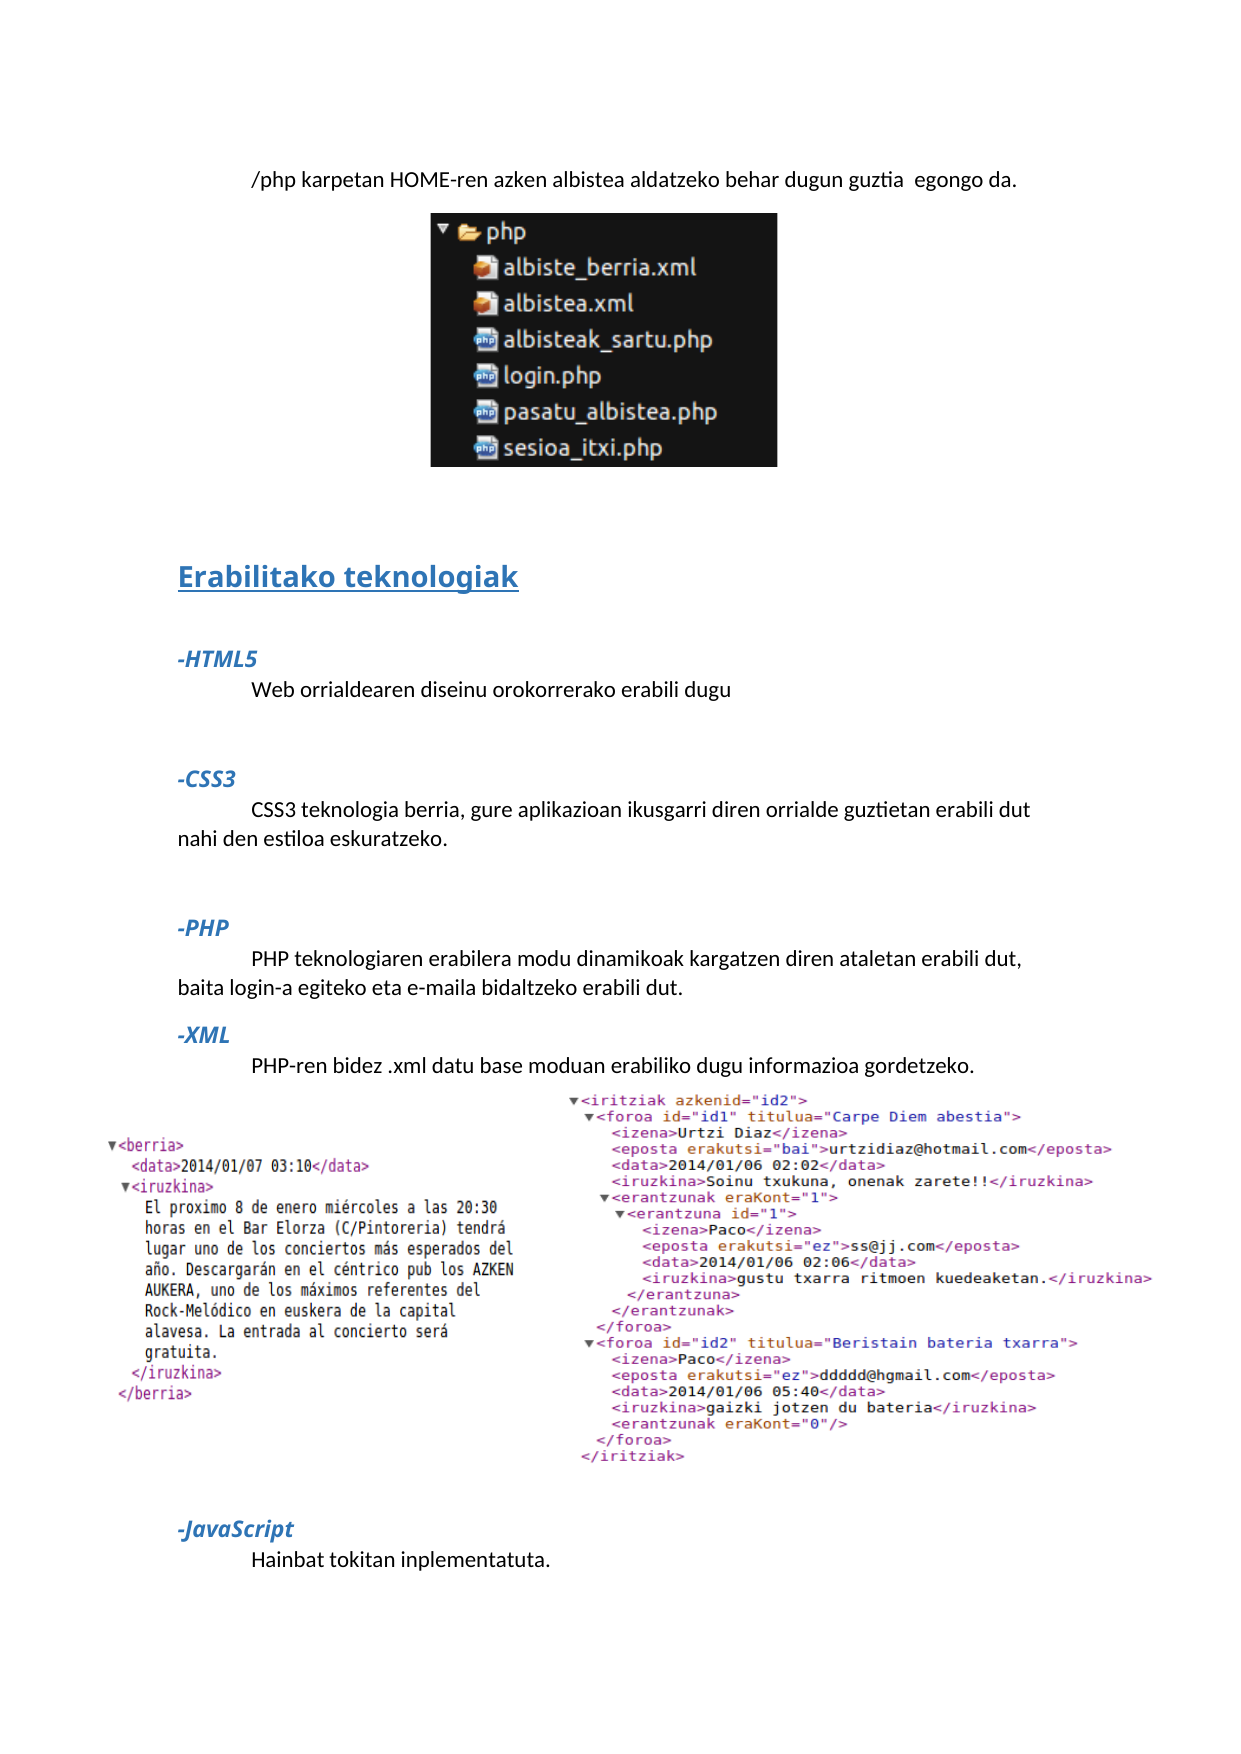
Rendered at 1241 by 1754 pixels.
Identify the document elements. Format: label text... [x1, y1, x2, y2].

picture [568, 1088, 1156, 1504]
subtitle -XML [177, 1019, 1063, 1050]
text CSS3 teknologia berria, gure aplikazioan ikusgarri diren orrialde guztietan erabili dut nahi den estiloa eskuratzeko. [177, 795, 1063, 852]
subtitle -PHP [177, 912, 1063, 943]
subtitle -HTML5 [177, 643, 1063, 674]
picture [430, 213, 778, 467]
text PHP teknologiaren erabilera modu dinamikoak kargatzen diren ataletan erabili dut, baita login-a egiteko eta e-maila bidaltzeko erabili dut. [177, 944, 1063, 1001]
text Hainbat tokitan inplementatuta. [177, 1545, 1063, 1573]
subtitle -CSS3 [177, 763, 1063, 794]
text /php karpetan HOME-ren azken albistea aldatzeko behar dugun guztia egongo da. [177, 165, 1063, 193]
subtitle Erabilitako teknologiak [177, 556, 1063, 596]
text PHP-ren bidez .xml datu base moduan erabiliko dugu informazioa gordetzeko. [177, 1051, 1063, 1079]
text Web orrialdearen diseinu orokorrerako erabili dugu [177, 676, 1063, 703]
picture [104, 1132, 523, 1427]
subtitle -JavaScript [177, 1513, 1063, 1544]
